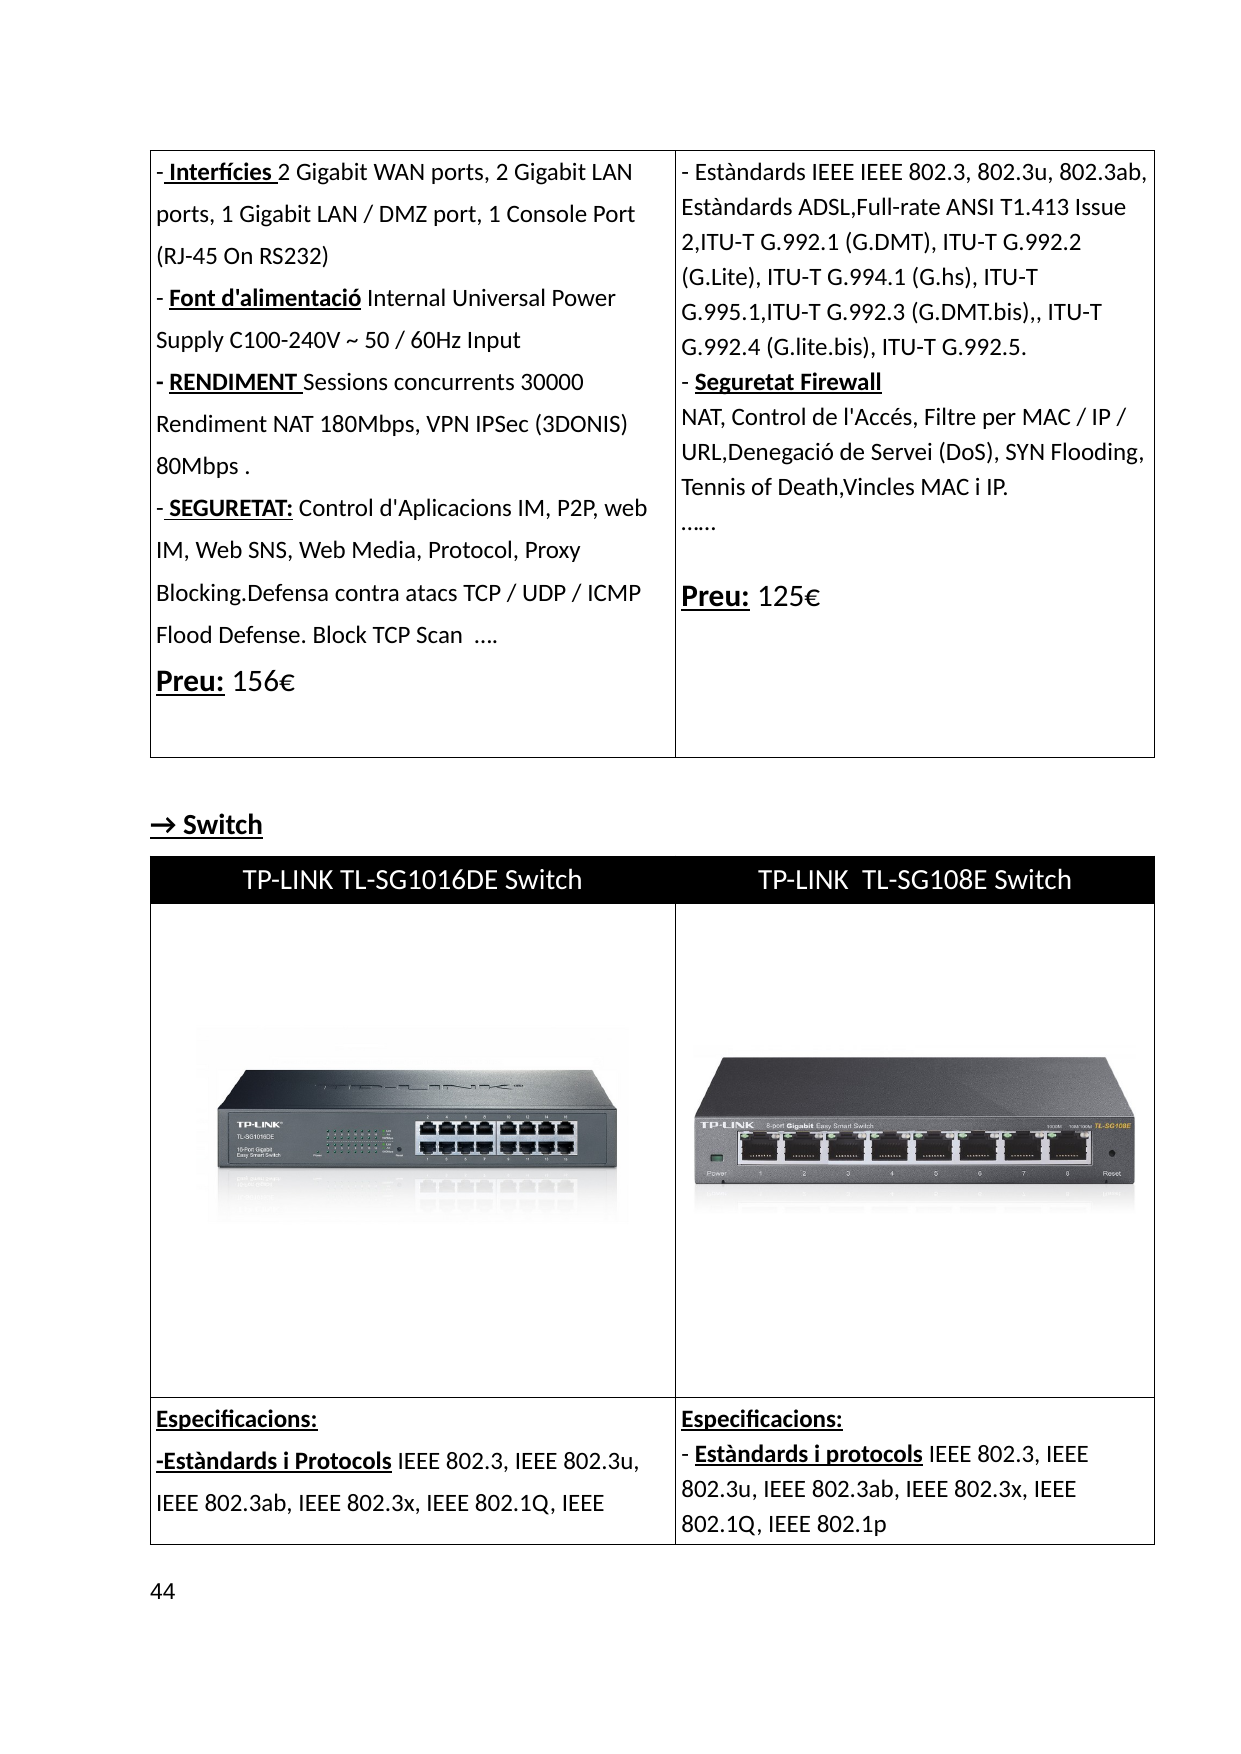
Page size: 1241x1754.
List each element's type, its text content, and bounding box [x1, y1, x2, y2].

table_cell - Estàndards IEEE IEEE 802.3, 802.3u, 802.3ab, Estàndards ADSL,Full-rate ANSI T1.413 Issue 2,ITU-T G.992.1 (G.DMT), ITU-T G.992.2 (G.Lite), ITU-T G.994.1 (G.hs), ITU-T G.995.1,ITU-T G.992.3 (G.DMT.bis),, ITU-T G.992.4 (G.lite.bis), ITU-T G.992.5. - Seguretat Firewall NAT, Control de l'Accés, Filtre per MAC / IP / URL,Denegació de Servei (DoS), SYN Flooding, Tennis of Death,Vincles MAC i IP. …… Preu: 125€ [676, 151, 1154, 757]
table_cell Especificacions: - Estàndards i protocols IEEE 802.3, IEEE 802.3u, IEEE 802.3ab, IEEE 802.3x, IEEE 802.1Q, IEEE 802.1p [676, 1398, 1154, 1544]
picture [196, 908, 629, 1341]
table_header TP-LINK TL-SG1016DE Switch [151, 857, 675, 903]
picture [693, 908, 1136, 1351]
table_header TP-LINK TL-SG108E Switch [676, 857, 1154, 903]
table_cell [676, 909, 1154, 1397]
table_cell [151, 904, 675, 908]
table_cell Especificacions: -Estàndards i Protocols IEEE 802.3, IEEE 802.3u, IEEE 802.3ab, IEEE 802.3x, IEEE 802.1Q, IEEE [151, 1398, 675, 1544]
table_cell - Interfícies 2 Gigabit WAN ports, 2 Gigabit LAN ports, 1 Gigabit LAN / DMZ port, 1 Console Port (RJ-45 On RS232) - Font d'alimentació Internal Universal Power Supply C100-240V ~ 50 / 60Hz Input - RENDIMENT Sessions concurrents 30000 Rendiment NAT 180Mbps, VPN IPSec (3DONIS) 80Mbps . - SEGURETAT: Control d'Aplicacions IM, P2P, web IM, Web SNS, Web Media, Protocol, Proxy Blocking.Defensa contra atacs TCP / UDP / ICMP Flood Defense. Block TCP Scan …. Preu: 156€ [151, 151, 675, 757]
table_cell [676, 904, 1154, 908]
text → Switch [150, 806, 1090, 842]
table_cell [151, 909, 675, 1397]
